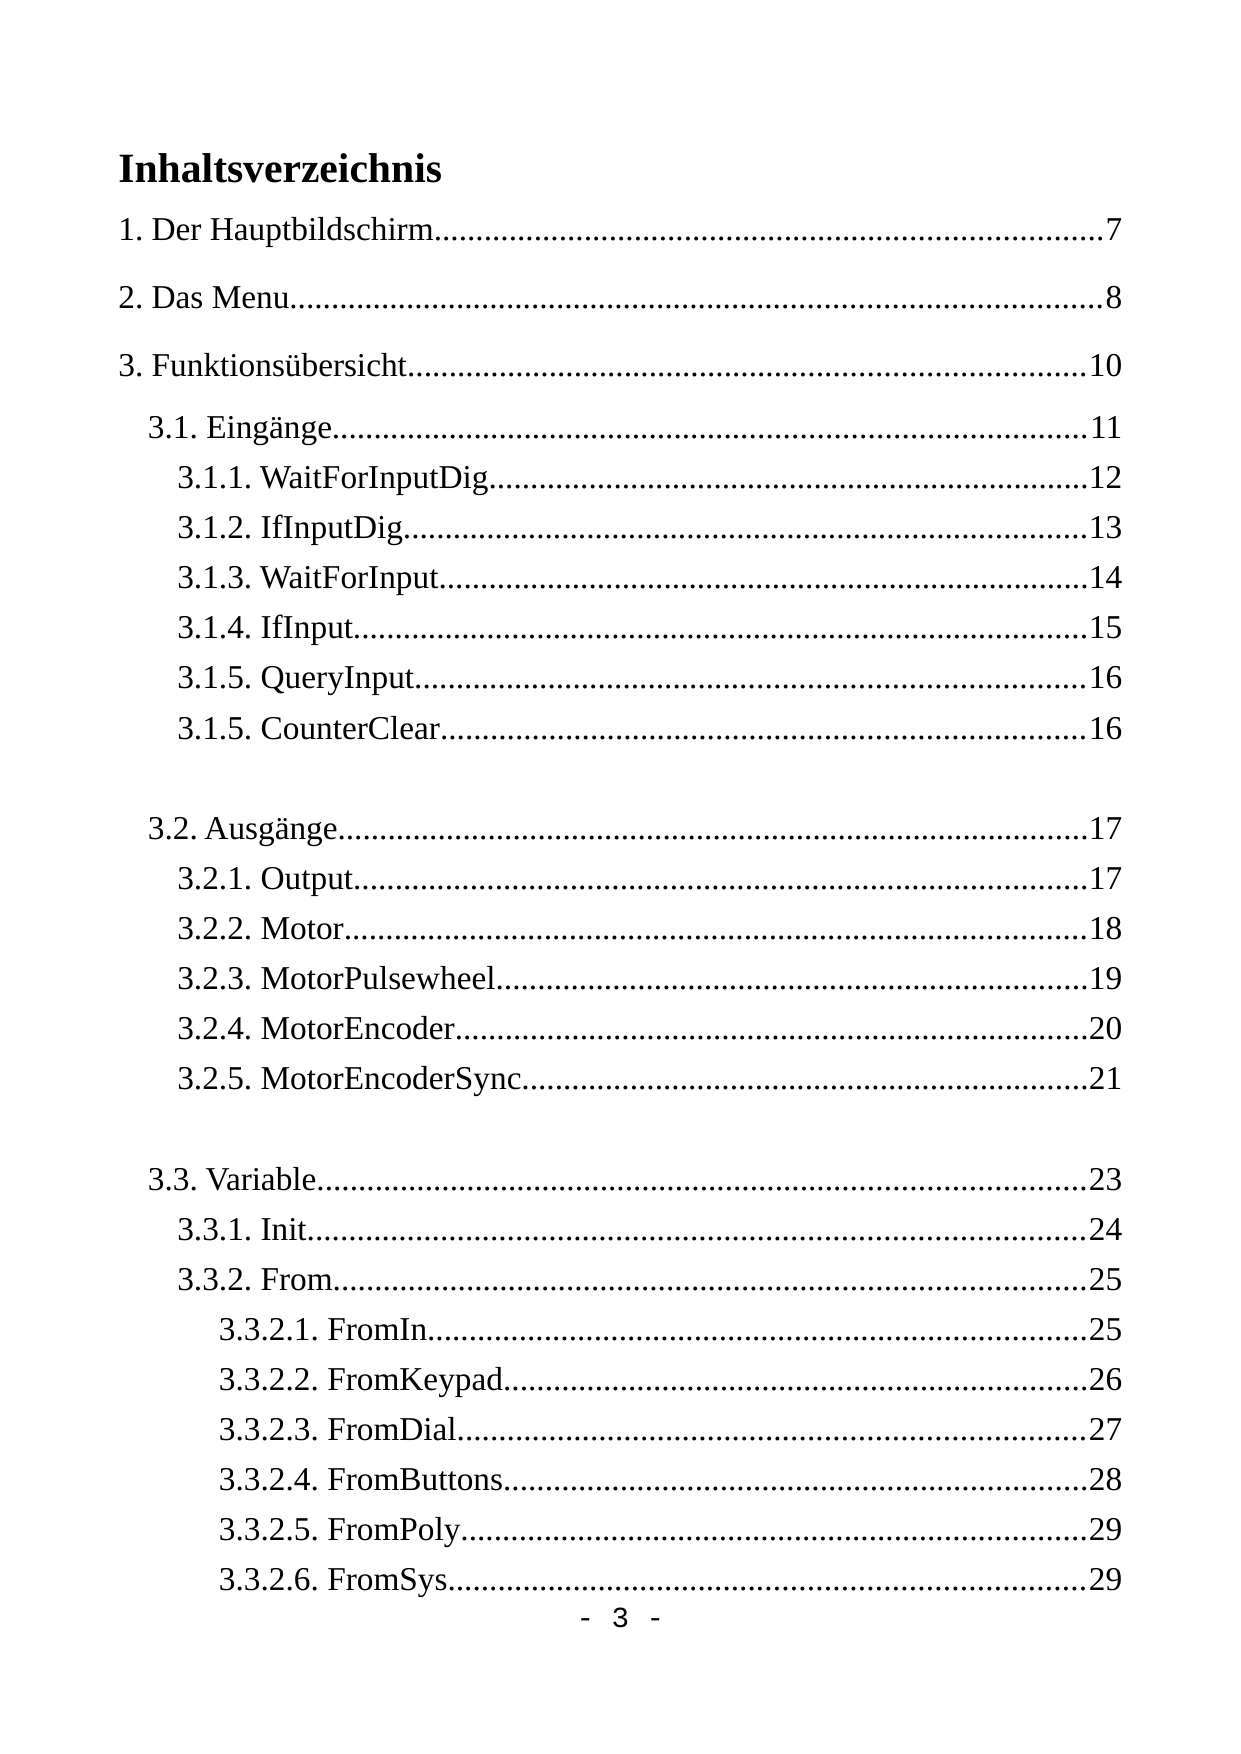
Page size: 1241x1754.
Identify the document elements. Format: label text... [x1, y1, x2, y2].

text 3.3.2. From... 25 [177, 1259, 1122, 1297]
text 3.1.5. QueryInput 16 [177, 658, 1122, 696]
text 3.1.2. IfInputDig 13 [177, 507, 1122, 546]
text 3.3. Variable 23 [148, 1159, 1122, 1197]
text 1. Der Hauptbildschirm 7 [118, 209, 1122, 248]
text 3.1.4. IfInput 15 [177, 608, 1122, 646]
text 3.3.2.5. FromPoly 29 [177, 1509, 1122, 1548]
text 3.2.4. MotorEncoder 20 [177, 1008, 1122, 1047]
subtitle Inhaltsverzeichnis [118, 143, 1122, 191]
text 3.3.2.3. FromDial 27 [177, 1409, 1122, 1448]
text 3.3.1. Init 24 [177, 1209, 1122, 1247]
text 3.2.2. Motor 18 [177, 908, 1122, 947]
text 3. Funktionsübersicht 10 [118, 345, 1122, 384]
text 3.1.5. CounterClear 16 [177, 708, 1122, 746]
text 3.1.3. WaitForInput 14 [177, 558, 1122, 596]
text 3.2.5. MotorEncoderSync 21 [177, 1059, 1122, 1097]
text 3.2. Ausgänge 17 [148, 808, 1122, 846]
text 3.2.3. MotorPulsewheel 19 [177, 958, 1122, 997]
text 3.1. Eingänge 11 [148, 407, 1122, 446]
text 3.1.1. WaitForInputDig 12 [177, 457, 1122, 496]
text 3.3.2.4. FromButtons 28 [177, 1459, 1122, 1498]
text 3.3.2.1. FromIn 25 [177, 1309, 1122, 1347]
text 3.3.2.6. FromSys 29 [177, 1560, 1122, 1598]
text 3.2.1. Output 17 [177, 858, 1122, 897]
text 3.3.2.2. FromKeypad 26 [177, 1359, 1122, 1398]
text 2. Das Menu 8 [118, 277, 1122, 316]
